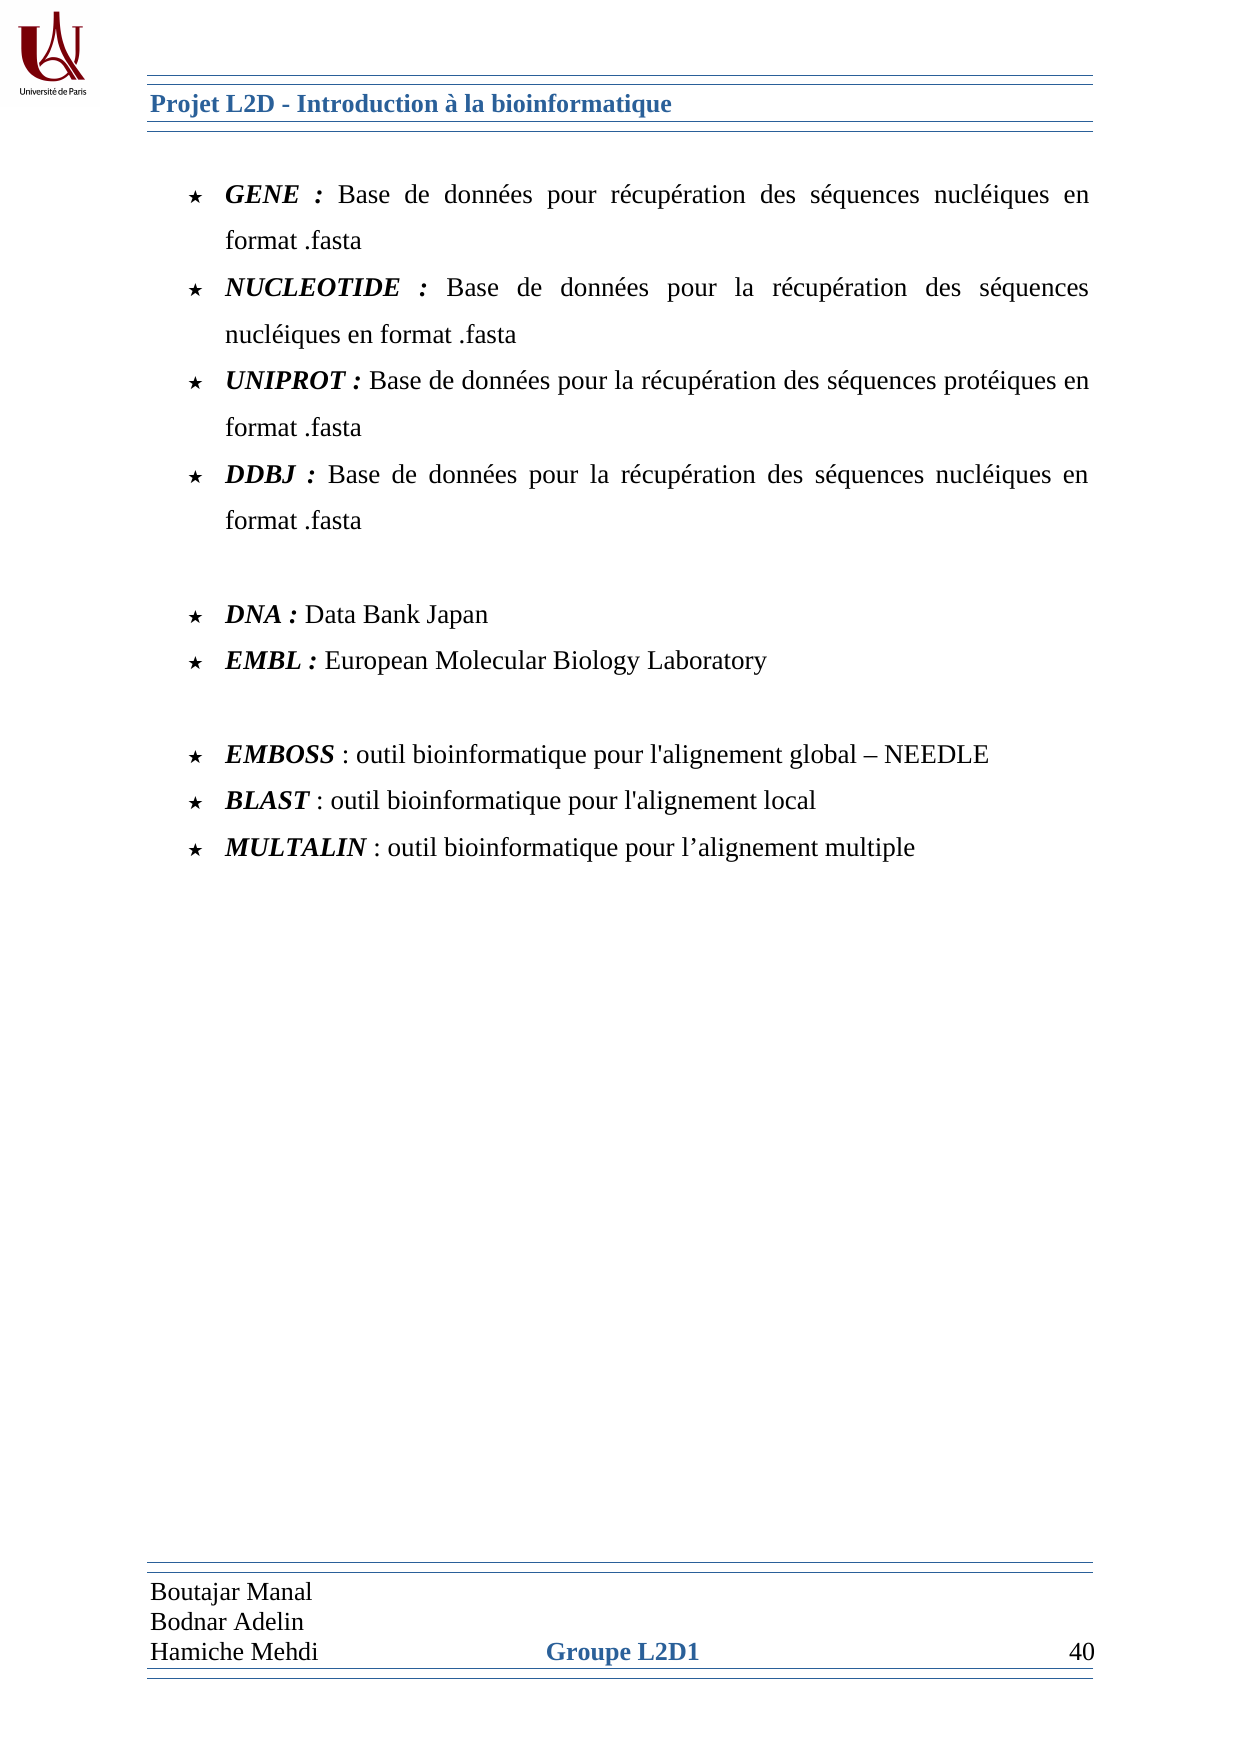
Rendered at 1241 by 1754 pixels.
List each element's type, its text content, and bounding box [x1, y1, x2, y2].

list DNA : Data Bank Japan [187, 598, 1090, 629]
list EMBL : European Molecular Biology Laboratory [187, 644, 1090, 676]
list DDBJ : Base de données pour la récupération des séquences nucléiques en format .fasta [187, 458, 1090, 536]
list UNIPROT : Base de données pour la récupération des séquences protéiques en format .fasta [187, 364, 1090, 442]
list EMBOSS : outil bioinformatique pour l'alignement global – NEEDLE [187, 738, 1090, 769]
list MULTALIN : outil bioinformatique pour l’alignement multiple [187, 831, 1090, 862]
list NUCLEOTIDE : Base de données pour la récupération des séquences nucléiques en format .fasta [187, 271, 1090, 349]
picture [0, 0, 101, 107]
list GENE : Base de données pour récupération des séquences nucléiques en format .fasta [187, 178, 1090, 256]
list BLAST : outil bioinformatique pour l'alignement local [187, 784, 1090, 816]
